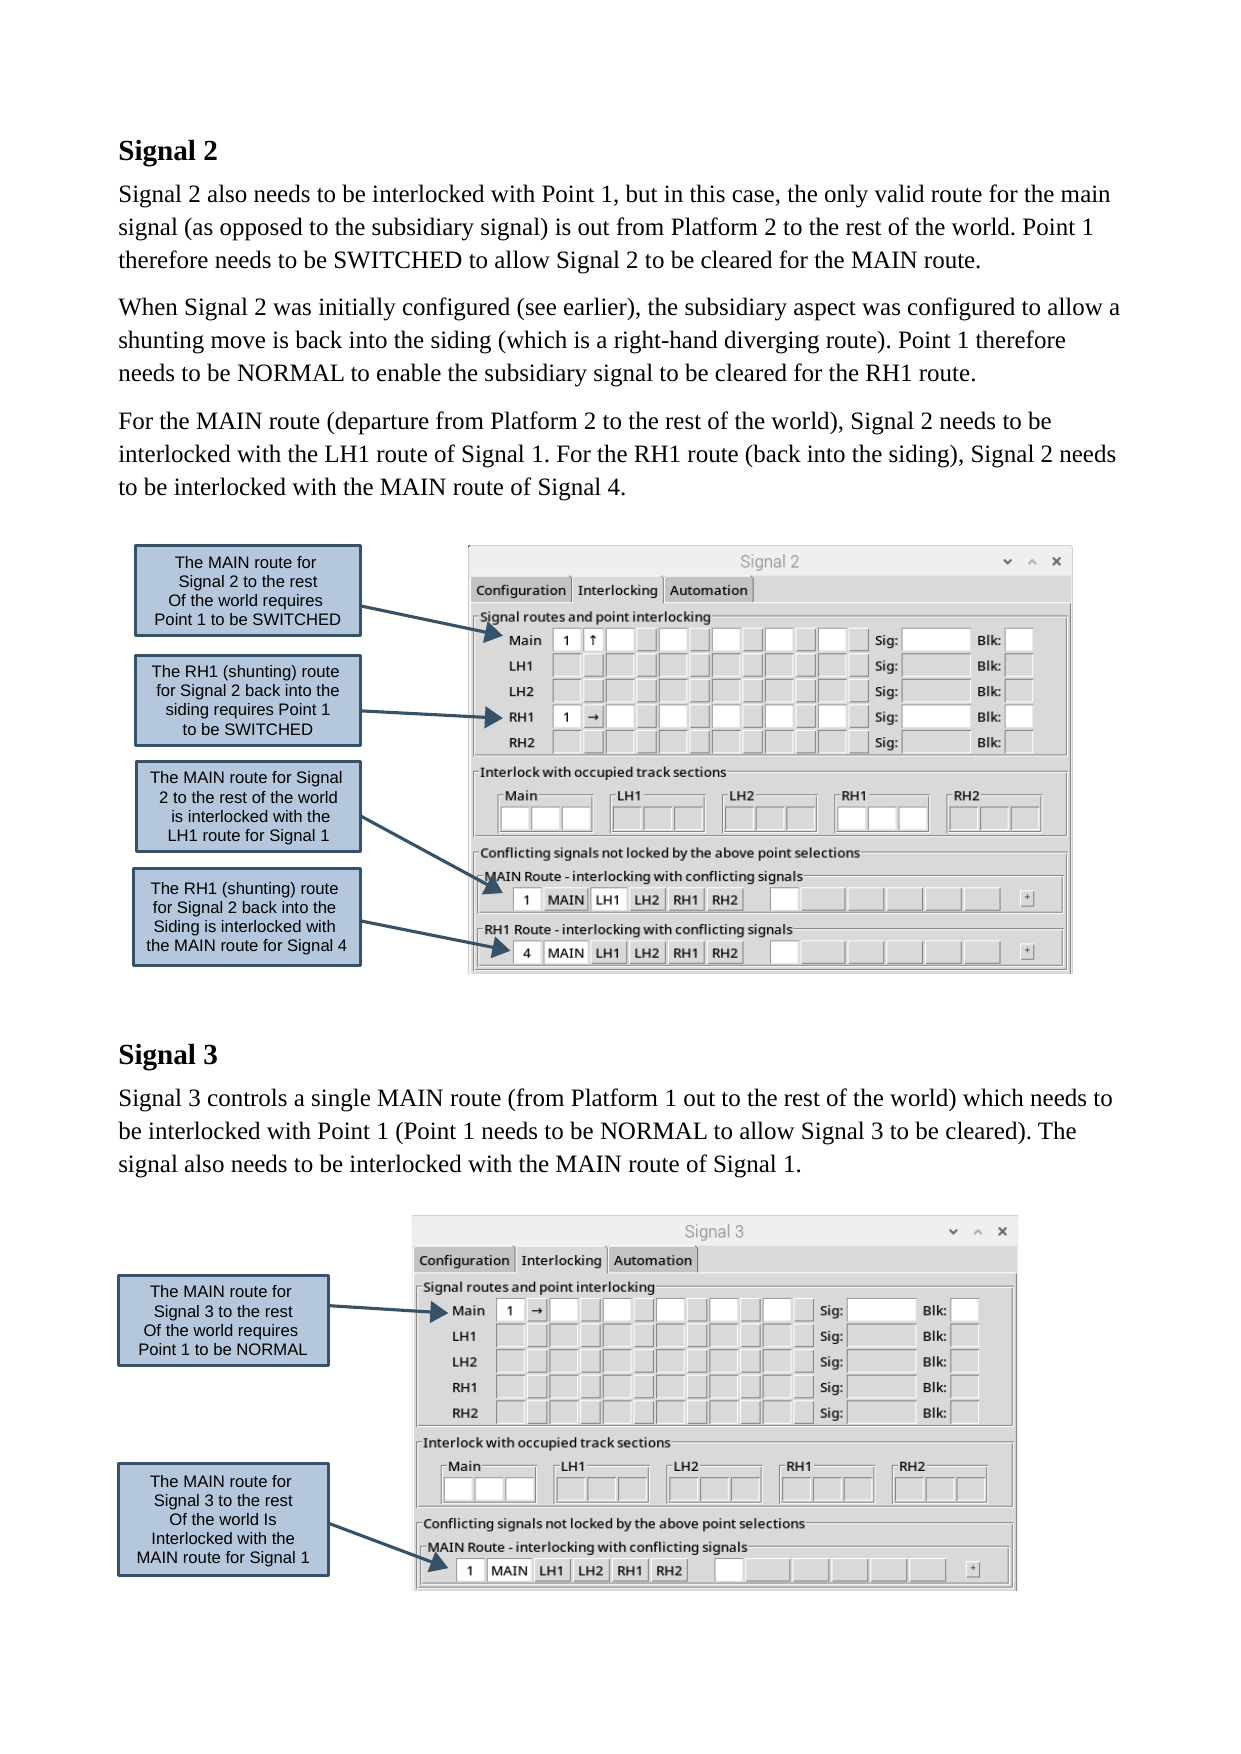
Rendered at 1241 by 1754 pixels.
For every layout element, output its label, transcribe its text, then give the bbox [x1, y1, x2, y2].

text When Signal 2 was initially configured (see earlier), the subsidiary aspect was configured to allow a shunting move is back into the siding (which is a right-hand diverging route). Point 1 therefore needs to be NORMAL to enable the subsidiary signal to be cleared for the RH1 route. [118, 292, 1122, 387]
text Signal 3 controls a single MAIN route (from Platform 1 out to the rest of the world) which needs to be interlocked with Point 1 (Point 1 needs to be NORMAL to allow Signal 3 to be cleared). The signal also needs to be interlocked with the MAIN route of Signal 1. [118, 1083, 1122, 1178]
text For the MAIN route (departure from Platform 2 to the rest of the world), Signal 2 needs to be interlocked with the LH1 route of Signal 1. For the RH1 route (back into the siding), Signal 2 needs to be interlocked with the MAIN route of Signal 4. [118, 406, 1122, 501]
picture [468, 545, 1073, 974]
text Signal 2 also needs to be interlocked with Point 1, but in this case, the only valid route for the main signal (as opposed to the subsidiary signal) is out from Platform 2 to the rest of the world. Point 1 therefore needs to be SWITCHED to allow Signal 2 to be cleared for the MAIN route. [118, 179, 1122, 273]
picture [411, 1215, 1019, 1591]
subtitle Signal 2 [118, 133, 1122, 166]
subtitle Signal 3 [118, 1037, 1122, 1071]
